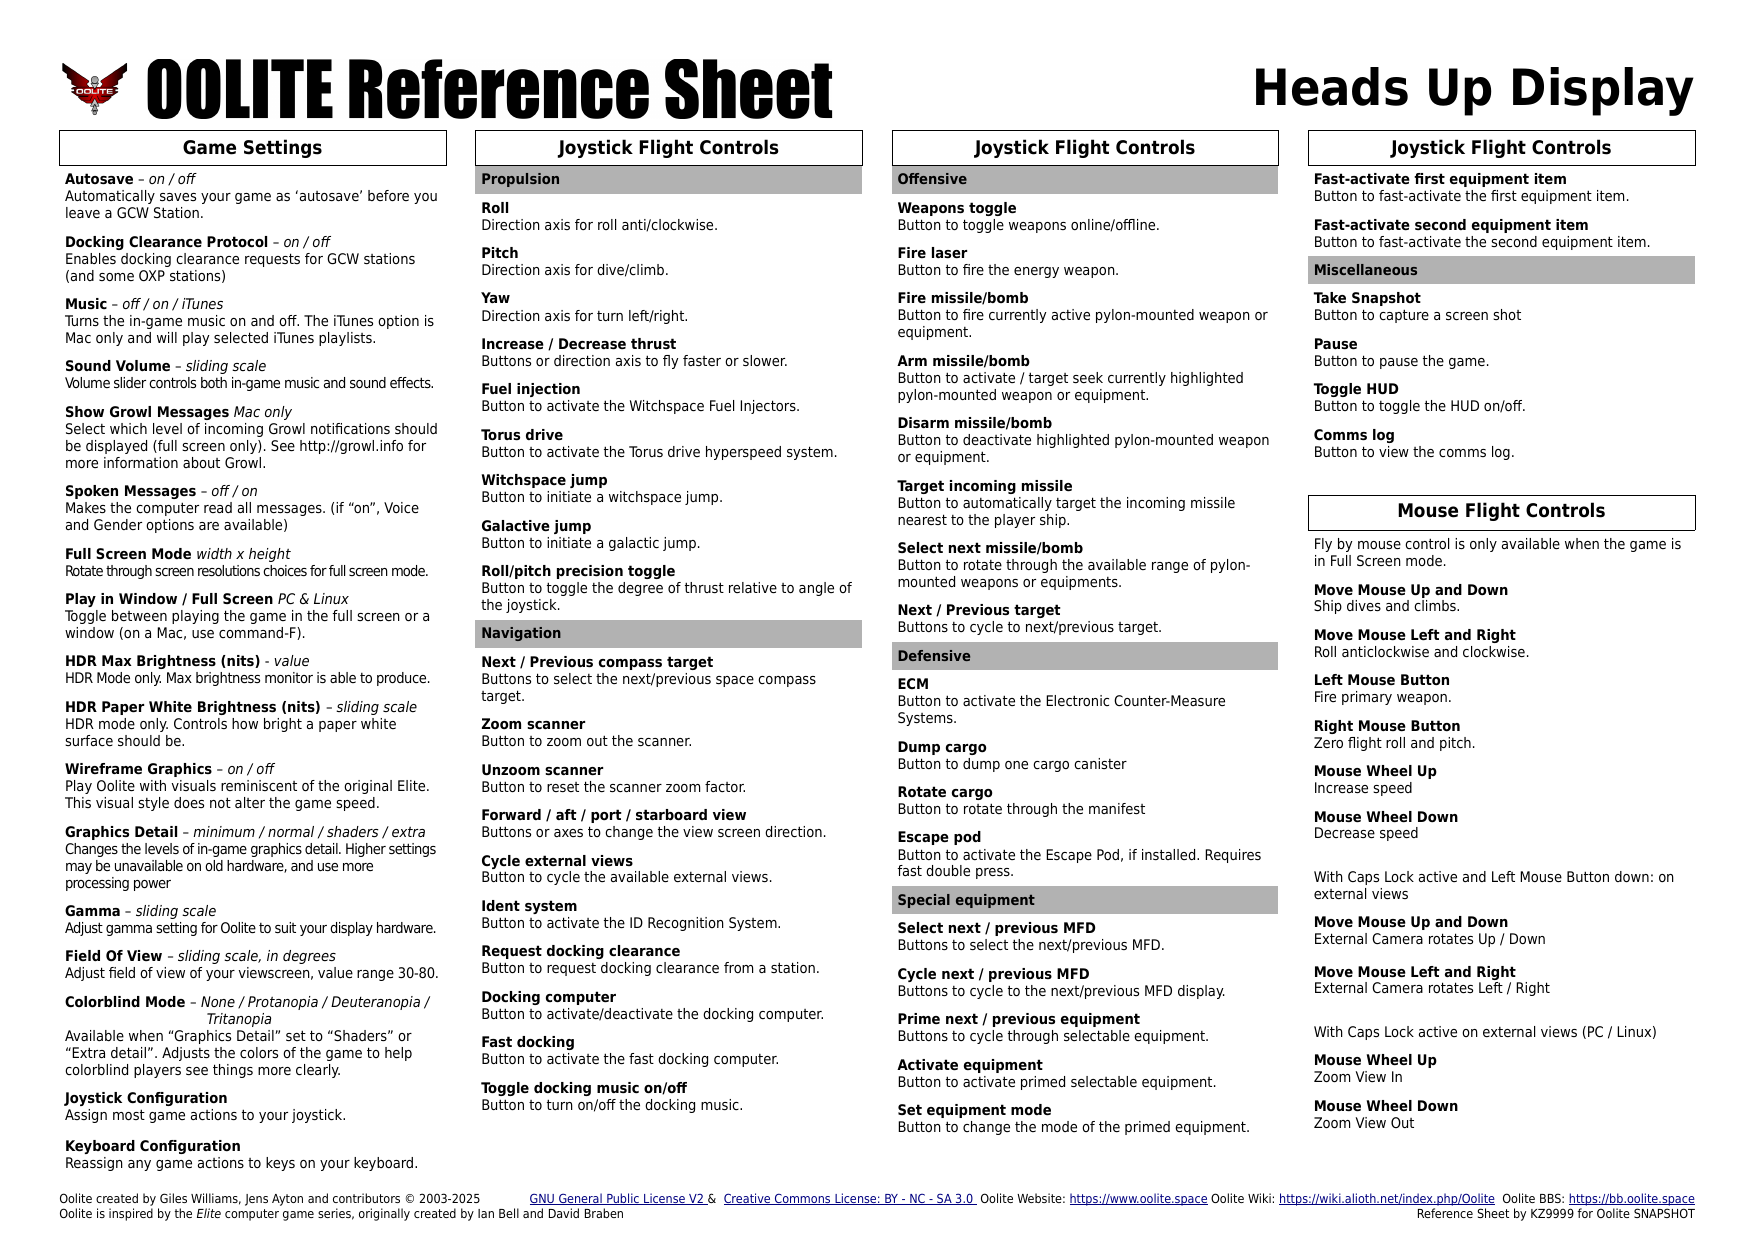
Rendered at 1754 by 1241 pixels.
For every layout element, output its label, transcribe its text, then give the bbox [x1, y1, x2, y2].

table_cell Mouse Wheel Down Zoom View Out [1308, 1092, 1695, 1137]
table_cell Fast-activate second equipment item Button to fast-activate the second equipment item. [1308, 211, 1695, 256]
table_cell Dump cargo Button to dump one cargo canister [892, 733, 1278, 778]
table_cell Right Mouse Button Zero flight roll and pitch. [1308, 712, 1695, 757]
table_cell Propulsion [475, 166, 862, 194]
table_cell Autosave – on / off Automatically saves your game as ‘autosave’ before you leave a GCW Station. [59, 166, 446, 228]
table_cell Miscellaneous [1308, 256, 1695, 284]
table_cell Music – off / on / iTunes Turns the in-game music on and off. The iTunes option is Mac only and will play selected iTunes playlists. [59, 290, 446, 353]
table_cell Move Mouse Up and Down External Camera rotates Up / Down [1308, 908, 1695, 958]
table_cell Select next missile/bomb Button to rotate through the available range of pylon-mounted weapons or equipments. [892, 534, 1278, 597]
table_cell Request docking clearance Button to request docking clearance from a station. [475, 938, 862, 983]
table_cell Fly by mouse control is only available when the game is in Full Screen mode. [1308, 531, 1695, 576]
table_cell Zoom scanner Button to zoom out the scanner. [475, 710, 862, 756]
table_cell With Caps Lock active on external views (PC / Linux) [1308, 1018, 1695, 1046]
table_cell Target incoming missile Button to automatically target the incoming missile nearest to the player ship. [892, 472, 1278, 534]
table_cell Prime next / previous equipment Buttons to cycle through selectable equipment. [892, 1005, 1278, 1051]
table_cell [1308, 1003, 1695, 1018]
table_cell Toggle HUD Button to toggle the HUD on/off. [1308, 375, 1695, 421]
table_cell Wireframe Graphics – on / off Play Oolite with visuals reminiscent of the original Elite. This visual style does not alter the game speed. [59, 755, 446, 818]
table_cell [475, 1148, 862, 1176]
table_cell Comms log Button to view the comms log. [1308, 421, 1695, 466]
table_cell Docking computer Button to activate/deactivate the docking computer. [475, 983, 862, 1028]
table_cell Unzoom scanner Button to reset the scanner zoom factor. [475, 756, 862, 801]
table_cell Gamma – sliding scale Adjust gamma setting for Oolite to suit your display hardware. [59, 897, 446, 943]
table_cell Show Growl Messages Mac only Select which level of incoming Growl notifications should be displayed (full screen only). See http://growl.info for more information about Growl. [59, 398, 446, 477]
table_cell Defensive [892, 642, 1278, 670]
table_cell Full Screen Mode width x height Rotate through screen resolutions choices for full screen mode. [59, 540, 446, 585]
table_cell Roll/pitch precision toggle Button to toggle the degree of thrust relative to angle of the joystick. [475, 557, 862, 619]
table_cell Activate equipment Button to activate primed selectable equipment. [892, 1051, 1278, 1096]
table_header Joystick Flight Controls [476, 131, 862, 165]
table_cell Cycle next / previous MFD Buttons to cycle to the next/previous MFD display. [892, 960, 1278, 1005]
table_cell Fire laser Button to fire the energy weapon. [892, 239, 1278, 284]
table_cell Offensive [892, 166, 1278, 194]
table_cell [1308, 466, 1695, 495]
table_cell With Caps Lock active and Left Mouse Button down: on external views [1308, 863, 1695, 908]
table_cell Rotate cargo Button to rotate through the manifest [892, 778, 1278, 824]
table_cell ECM Button to activate the Electronic Counter-Measure Systems. [892, 670, 1278, 733]
table_cell Docking Clearance Protocol – on / off Enables docking clearance requests for GCW stations (and some OXP stations) [59, 228, 446, 290]
table_cell Special equipment [892, 886, 1278, 914]
table_cell Mouse Wheel Up Zoom View In [1308, 1046, 1695, 1092]
table_cell Roll Direction axis for roll anti/clockwise. [475, 194, 862, 239]
table_cell Increase / Decrease thrust Buttons or direction axis to fly faster or slower. [475, 330, 862, 376]
table_cell Colorblind Mode – None / Protanopia / Deuteranopia / Tritanopia Available when “Graphics Detail” set to “Shaders” or “Extra detail”. Adjusts the colors of the game to help colorblind players see things more clearly. [59, 988, 446, 1084]
picture [147, 59, 833, 119]
table_cell Play in Window / Full Screen PC & Linux Toggle between playing the game in the full screen or a window (on a Mac, use command-F). [59, 585, 446, 648]
table_cell Weapons toggle Button to toggle weapons online/offline. [892, 194, 1278, 239]
table_cell Forward / aft / port / starboard view Buttons or axes to change the view screen direction. [475, 801, 862, 847]
table_cell HDR Paper White Brightness (nits) – sliding scale HDR mode only. Controls how bright a paper white surface should be. [59, 693, 446, 755]
table_cell Witchspace jump Button to initiate a witchspace jump. [475, 466, 862, 512]
table_cell Fire missile/bomb Button to fire currently active pylon-mounted weapon or equipment. [892, 285, 1278, 347]
table_cell Take Snapshot Button to capture a screen shot [1308, 285, 1695, 330]
table_cell Ident system Button to activate the ID Recognition System. [475, 892, 862, 937]
table_cell Arm missile/bomb Button to activate / target seek currently highlighted pylon-mounted weapon or equipment. [892, 347, 1278, 409]
table_cell Move Mouse Up and Down Ship dives and climbs. [1308, 576, 1695, 621]
table_cell Pitch Direction axis for dive/climb. [475, 239, 862, 285]
table_cell Joystick Configuration Assign most game actions to your joystick. [59, 1084, 446, 1132]
table_header Joystick Flight Controls [893, 131, 1278, 165]
table_cell Mouse Flight Controls [1309, 496, 1695, 530]
table_cell Yaw Direction axis for turn left/right. [475, 285, 862, 330]
table_cell HDR Max Brightness (nits) - value HDR Mode only. Max brightness monitor is able to produce. [59, 648, 446, 693]
table_cell [1308, 848, 1695, 863]
table_cell Next / Previous compass target Buttons to select the next/previous space compass target. [475, 648, 862, 710]
table_cell [892, 1142, 1278, 1184]
table_cell Spoken Messages – off / on Makes the computer read all messages. (if “on”, Voice and Gender options are available) [59, 478, 446, 540]
table_cell Cycle external views Button to cycle the available external views. [475, 847, 862, 892]
table_cell Field Of View – sliding scale, in degrees Adjust field of view of your viewscreen, value range 30-80. [59, 943, 446, 988]
table_cell Fast docking Button to activate the fast docking computer. [475, 1028, 862, 1074]
table_cell Keyboard Configuration Reassign any game actions to keys on your keyboard. [59, 1132, 446, 1179]
table_cell Graphics Detail – minimum / normal / shaders / extra Changes the levels of in-game graphics detail. Higher settings may be unavailable on old hardware, and use more processing power [59, 818, 446, 897]
table_cell Left Mouse Button Fire primary weapon. [1308, 666, 1695, 712]
table_cell Mouse Wheel Up Increase speed [1308, 757, 1695, 803]
table_header Game Settings [60, 131, 446, 165]
table_header Joystick Flight Controls [1309, 131, 1695, 165]
table_cell Galactive jump Button to initiate a galactic jump. [475, 512, 862, 557]
table_cell Select next / previous MFD Buttons to select the next/previous MFD. [892, 915, 1278, 960]
table_cell Pause Button to pause the game. [1308, 330, 1695, 375]
table_cell Toggle docking music on/off Button to turn on/off the docking music. [475, 1074, 862, 1119]
picture [61, 56, 128, 122]
table_cell Torus drive Button to activate the Torus drive hyperspeed system. [475, 421, 862, 466]
table_cell Navigation [475, 620, 862, 648]
table_cell Sound Volume – sliding scale Volume slider controls both in-game music and sound effects. [59, 353, 446, 398]
table_cell Next / Previous target Buttons to cycle to next/previous target. [892, 597, 1278, 642]
table_cell Move Mouse Left and Right Roll anticlockwise and clockwise. [1308, 621, 1695, 666]
table_cell Move Mouse Left and Right External Camera rotates Left / Right [1308, 958, 1695, 1003]
table_cell Fast-activate first equipment item Button to fast-activate the first equipment item. [1308, 166, 1695, 211]
table_cell Fuel injection Button to activate the Witchspace Fuel Injectors. [475, 376, 862, 421]
table_cell Set equipment mode Button to change the mode of the primed equipment. [892, 1096, 1278, 1142]
table_cell Disarm missile/bomb Button to deactivate highlighted pylon-mounted weapon or equipment. [892, 409, 1278, 472]
table_cell Escape pod Button to activate the Escape Pod, if installed. Requires fast double press. [892, 824, 1278, 886]
table_cell Mouse Wheel Down Decrease speed [1308, 803, 1695, 848]
table_cell [475, 1119, 862, 1148]
